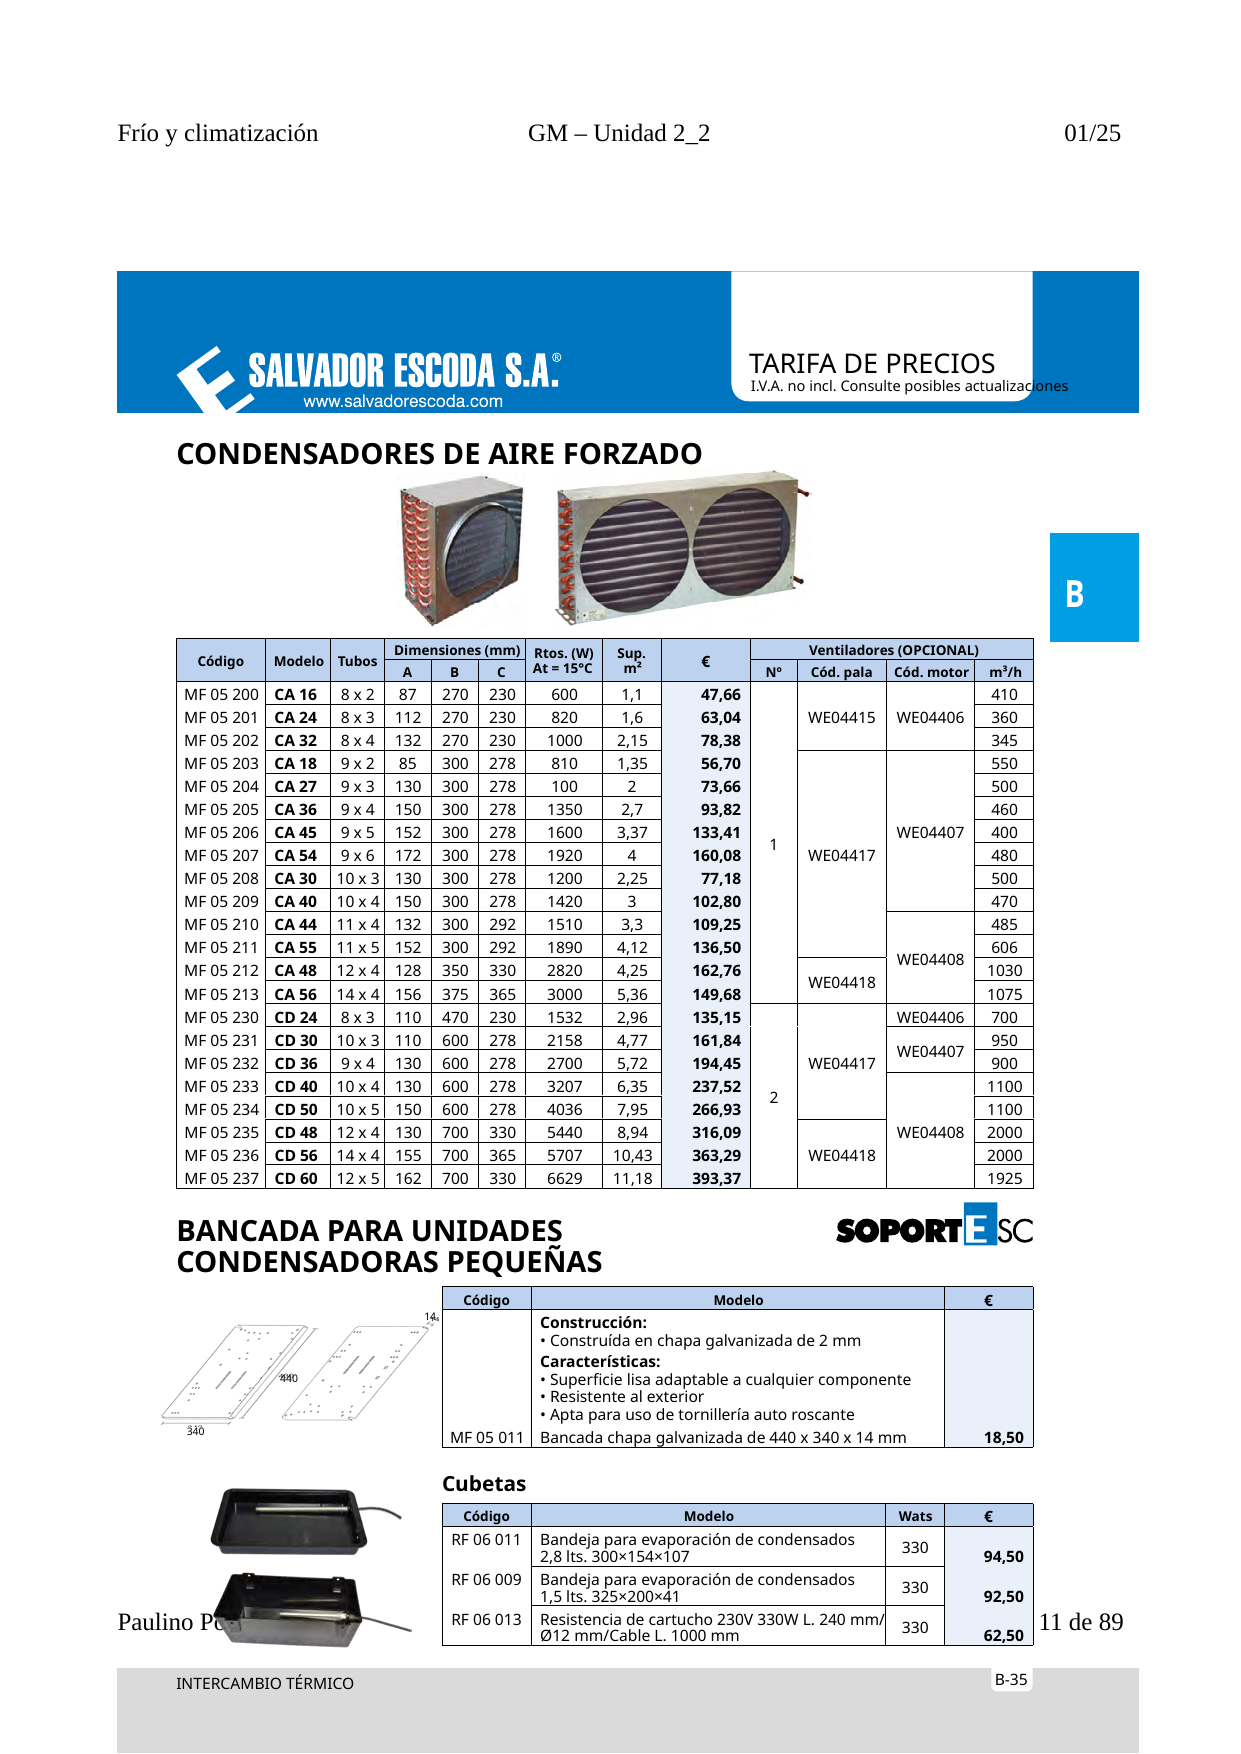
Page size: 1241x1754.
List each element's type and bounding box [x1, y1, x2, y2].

picture [158, 1316, 442, 1427]
picture [205, 1483, 406, 1562]
picture [555, 467, 812, 628]
picture [211, 1571, 412, 1652]
picture [397, 473, 525, 627]
